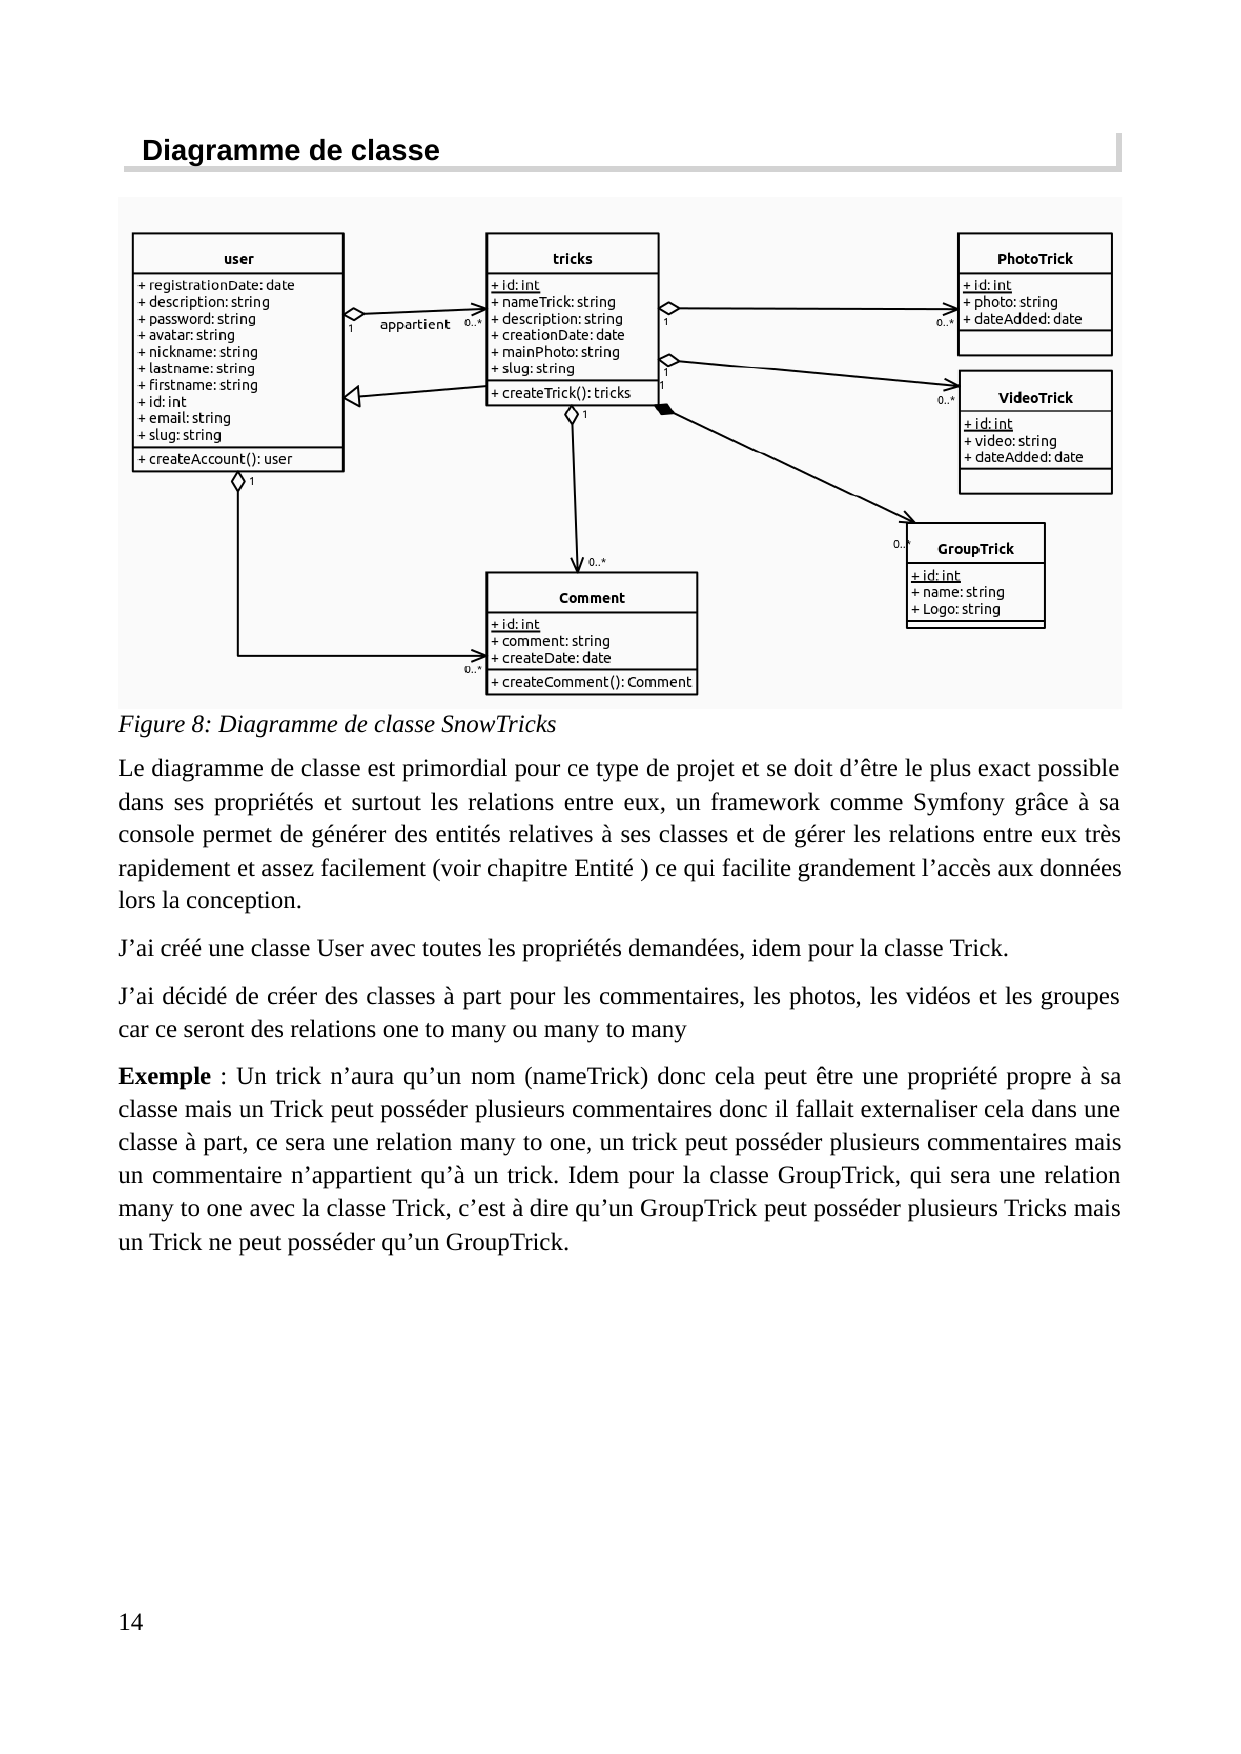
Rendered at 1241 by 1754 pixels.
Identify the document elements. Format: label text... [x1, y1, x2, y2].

text Figure 8: Diagramme de classe SnowTricks [118, 709, 1122, 737]
text [118, 185, 1122, 197]
text Le diagramme de classe est primordial pour ce type de projet et se doit d’être le plus exact possible dans ses propriétés et surtout les relations entre eux, un framework comme Symfony grâce à sa console permet de générer des entités relatives à ses classes et de gérer les relations entre eux très rapidement et assez facilement (voir chapitre Entité ) ce qui facilite grandement l’accès aux données lors la conception. [118, 737, 1122, 914]
subtitle Diagramme de classe [118, 133, 1116, 166]
text J’ai décidé de créer des classes à part pour les commentaires, les photos, les vidéos et les groupes car ce seront des relations one to many ou many to many [118, 981, 1122, 1043]
text Exemple : Un trick n’aura qu’un nom (nameTrick) donc cela peut être une propriété propre à sa classe mais un Trick peut posséder plusieurs commentaires donc il fallait externaliser cela dans une classe à part, ce sera une relation many to one, un trick peut posséder plusieurs commentaires mais un commentaire n’appartient qu’à un trick. Idem pour la classe GroupTrick, qui sera une relation many to one avec la classe Trick, c’est à dire qu’un GroupTrick peut posséder plusieurs Tricks mais un Trick ne peut posséder qu’un GroupTrick. [118, 1061, 1122, 1255]
text J’ai créé une classe User avec toutes les propriétés demandées, idem pour la classe Trick. [118, 933, 1122, 962]
picture [118, 197, 1123, 709]
